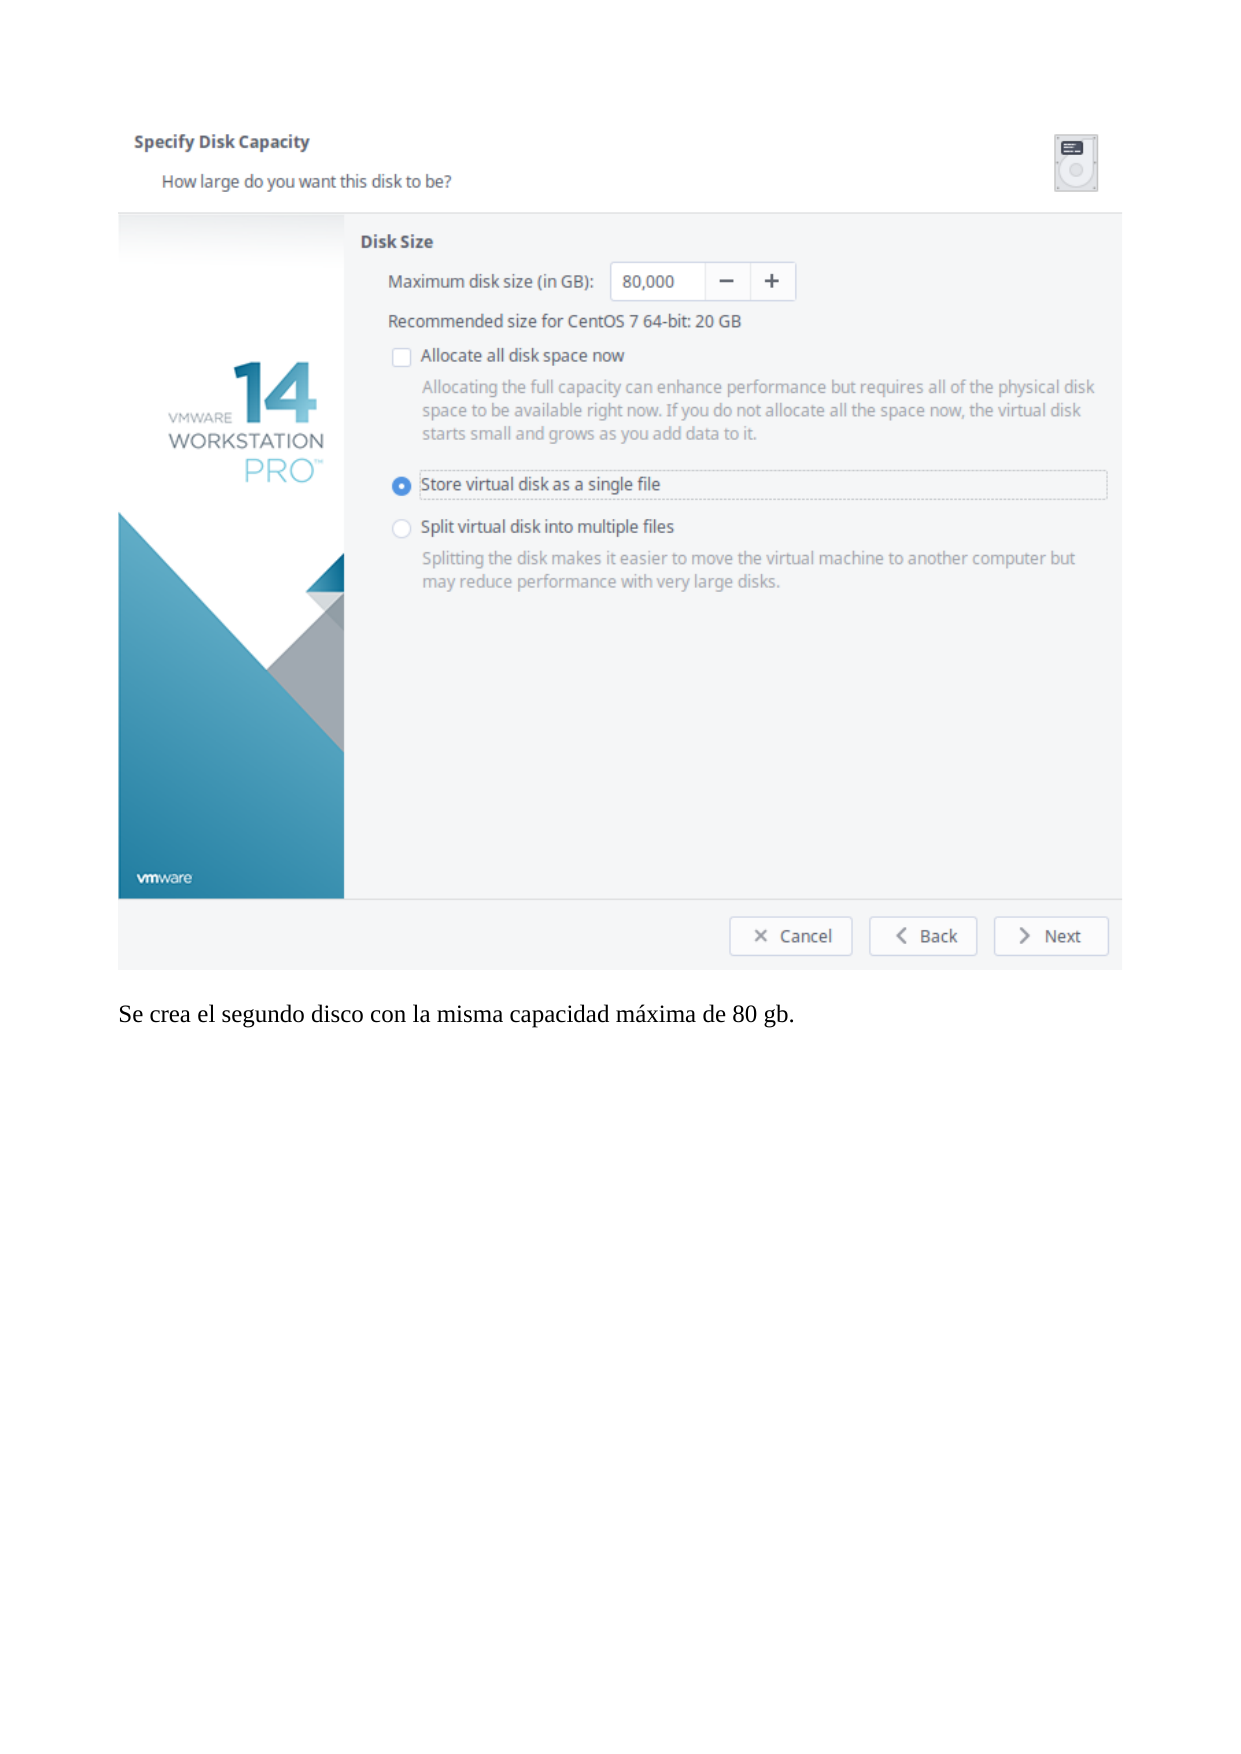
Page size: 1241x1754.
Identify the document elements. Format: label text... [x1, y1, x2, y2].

text Se crea el segundo disco con la misma capacidad máxima de 80 gb. [118, 999, 1122, 1027]
picture [118, 118, 1123, 970]
